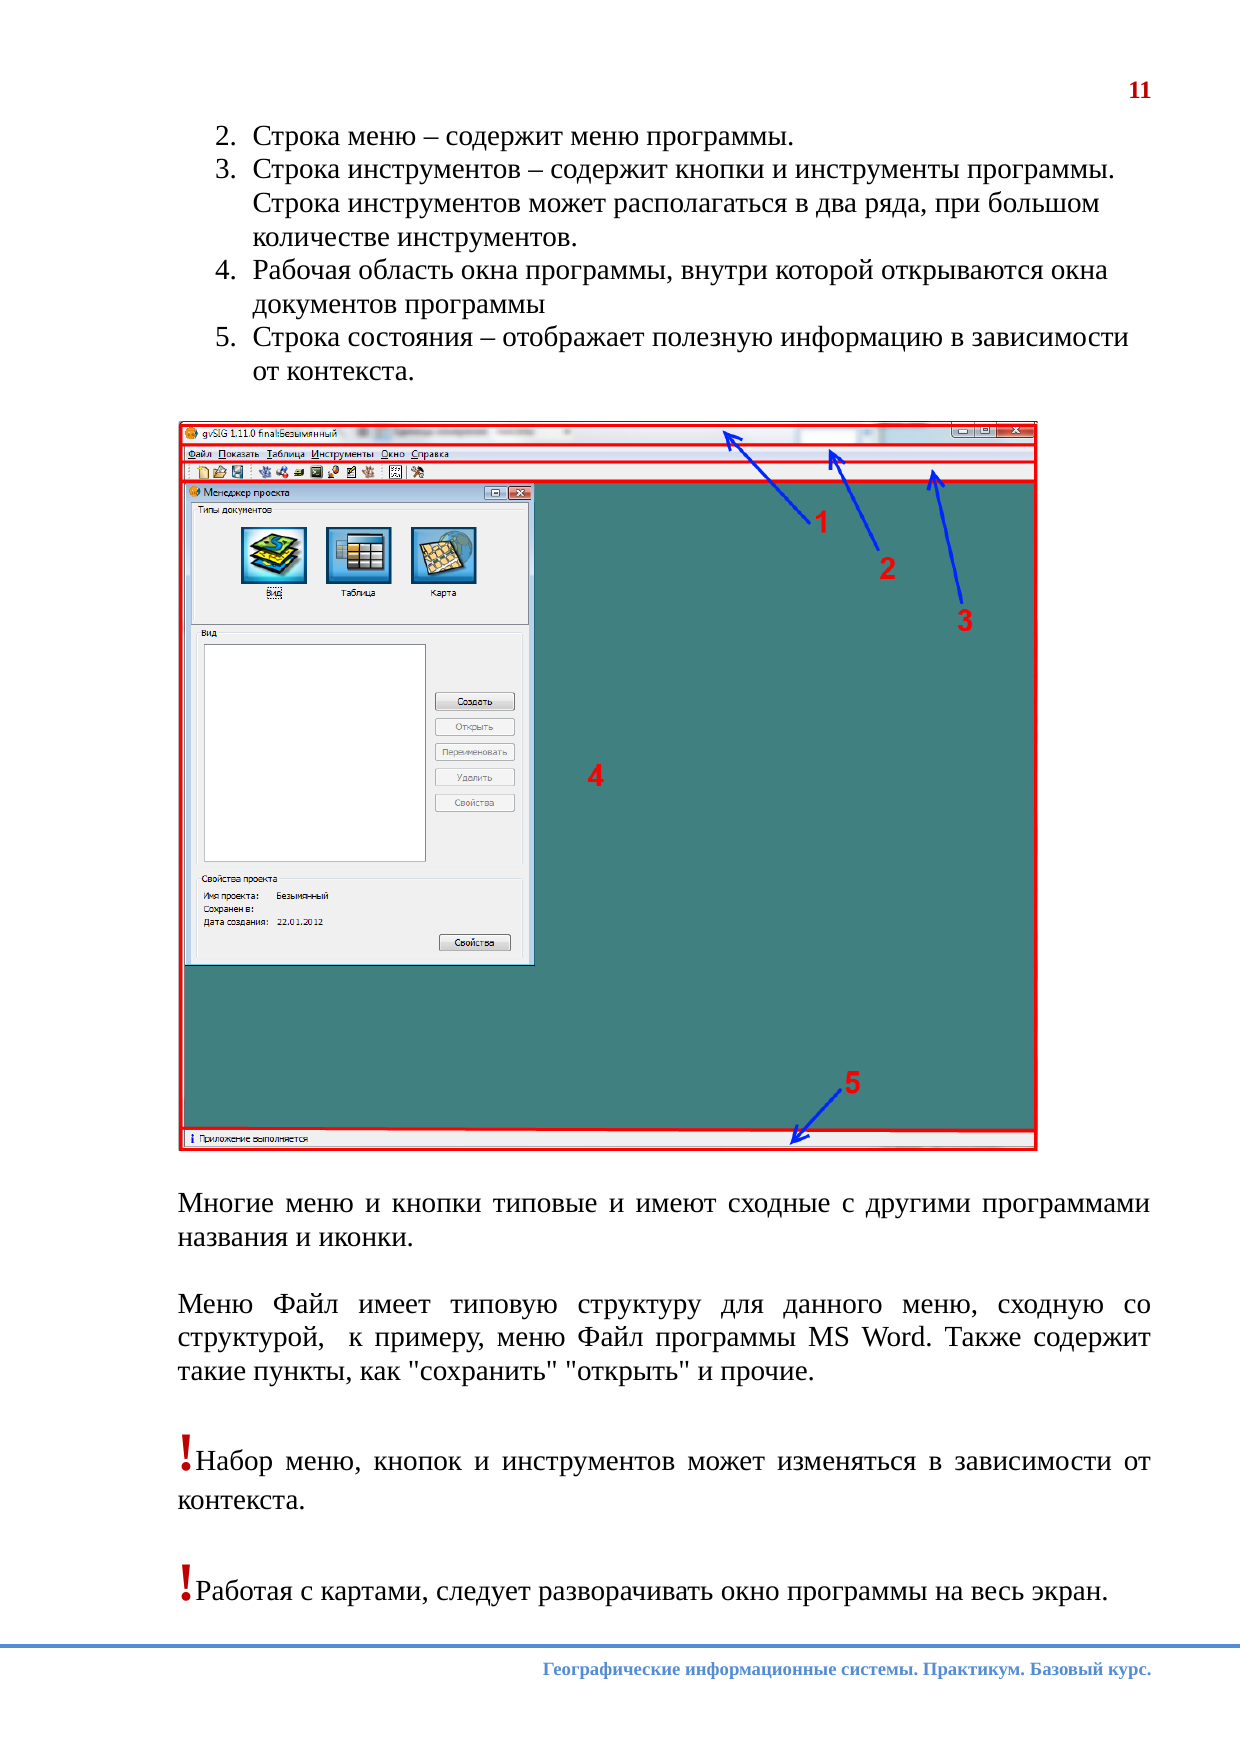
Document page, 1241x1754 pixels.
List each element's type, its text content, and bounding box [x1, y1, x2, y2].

text Меню Файл имеет типовую структуру для данного меню, сходную со структурой, к примеру, меню Файл программы MS Word. Также содержит такие пункты, как "сохранить" "открыть" и прочие. [177, 1286, 1152, 1387]
text Многие меню и кнопки типовые и имеют сходные с другими программами названия и иконки. [177, 1185, 1152, 1252]
list Строка меню – содержит меню программы. [215, 118, 1152, 152]
text !Работая с картами, следует разворачивать окно программы на весь экран. [177, 1549, 1152, 1612]
list Строка состояния – отображает полезную информацию в зависимости от контекста. [215, 319, 1152, 386]
list Рабочая область окна программы, внутри которой открываются окна документов программы [215, 252, 1152, 319]
text !Набор меню, кнопок и инструментов может изменяться в зависимости от контекста. [177, 1420, 1152, 1516]
picture [178, 421, 1038, 1151]
list Строка инструментов – содержит кнопки и инструменты программы. Строка инструментов может располагаться в два ряда, при большом количестве инструментов. [215, 152, 1152, 252]
